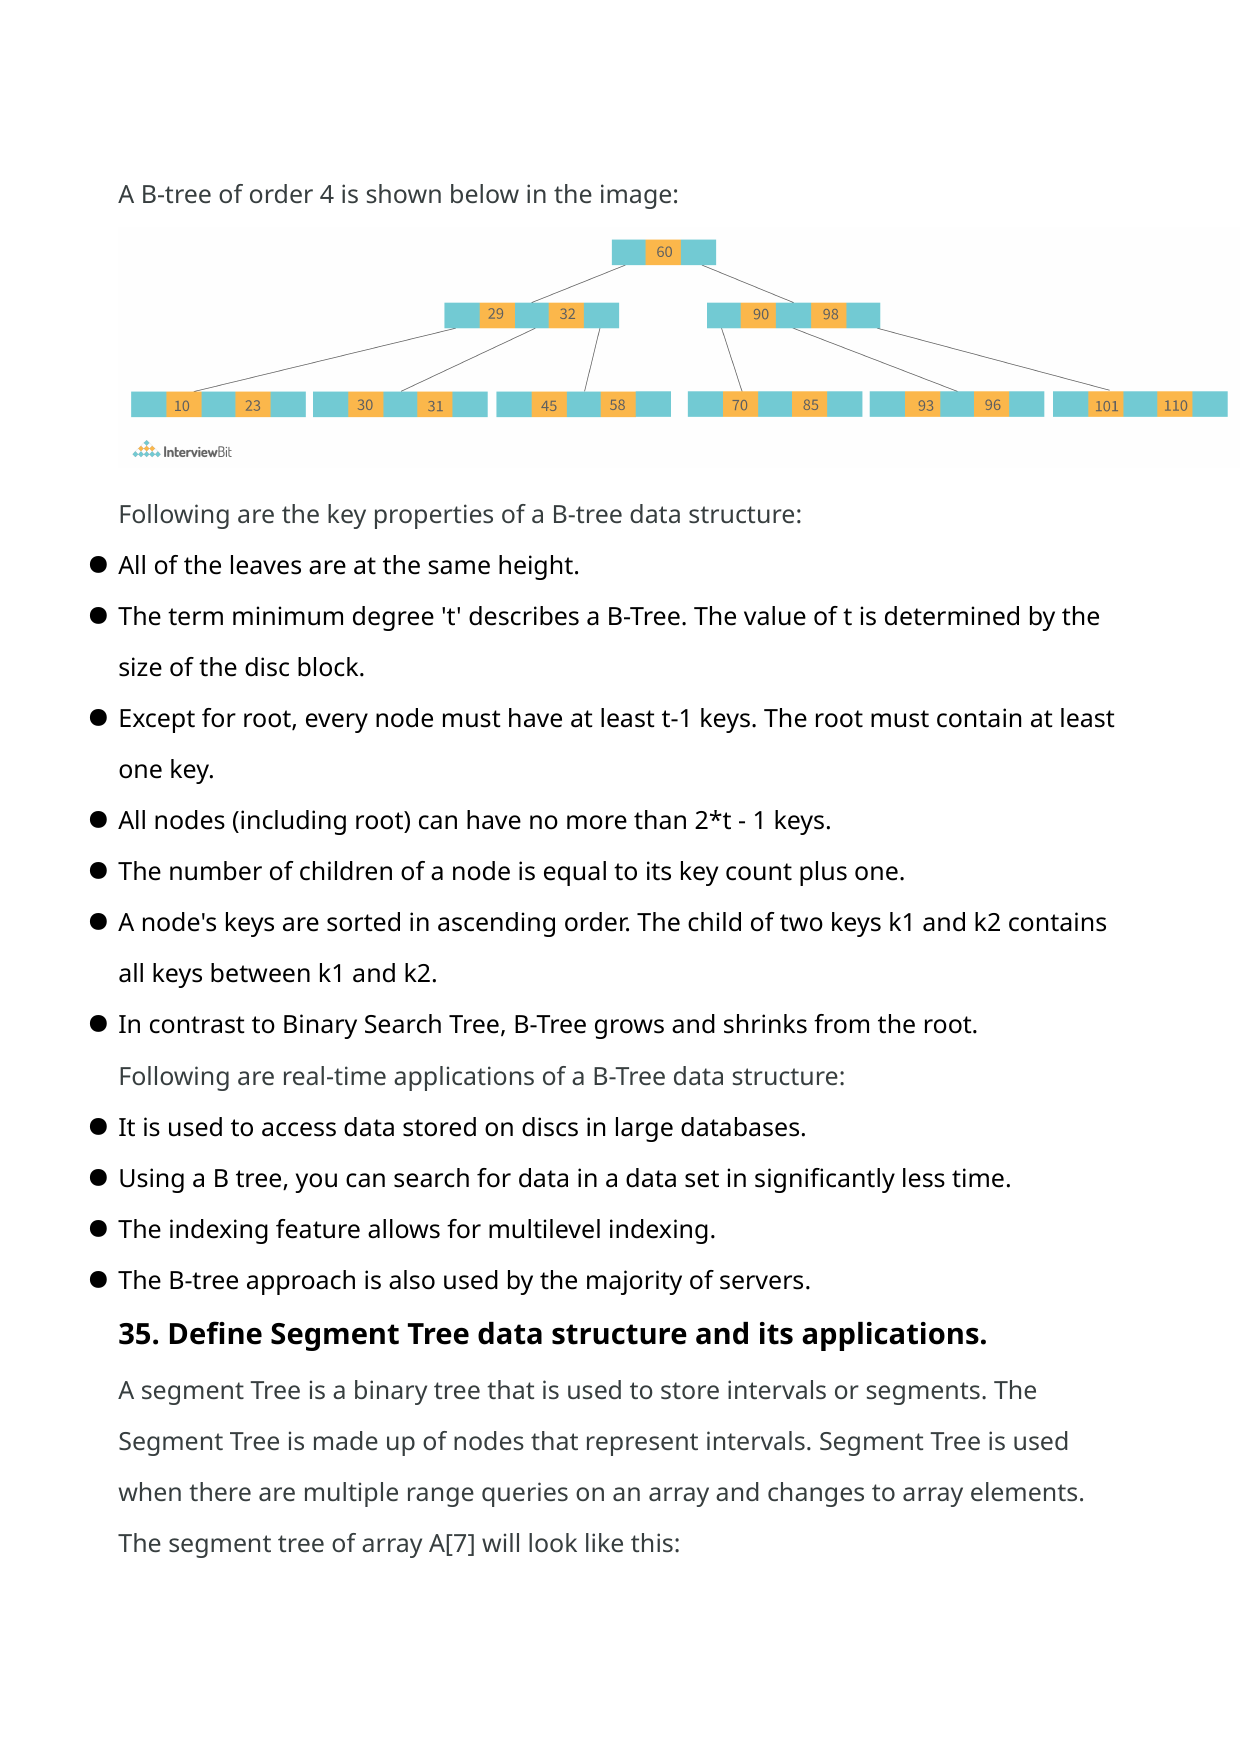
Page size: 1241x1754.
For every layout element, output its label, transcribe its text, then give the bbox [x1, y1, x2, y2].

list It is used to access data stored on discs in large databases. [118, 1109, 1122, 1143]
subtitle 35. Define Segment Tree data structure and its applications. [118, 1313, 1122, 1353]
list In contrast to Binary Search Tree, B-Tree grows and shrinks from the root. [118, 1007, 1122, 1041]
text Following are the key properties of a B-tree data structure: [118, 497, 1122, 531]
list Except for root, every node must have at least t-1 keys. The root must contain at least one key. [118, 701, 1122, 786]
list All nodes (including root) can have no more than 2*t - 1 keys. [118, 803, 1122, 837]
list A node's keys are sorted in ascending order. The child of two keys k1 and k2 contains all keys between k1 and k2. [118, 905, 1122, 990]
picture [118, 227, 1240, 468]
text The segment tree of array A[7] will look like this: [118, 1526, 1122, 1560]
text Following are real-time applications of a B-Tree data structure: [118, 1058, 1122, 1092]
list The indexing feature allows for multilevel indexing. [118, 1211, 1122, 1245]
text A B-tree of order 4 is shown below in the image: [118, 176, 1122, 210]
text A segment Tree is a binary tree that is used to store intervals or segments. The Segment Tree is made up of nodes that represent intervals. Segment Tree is used when there are multiple range queries on an array and changes to array elements. [118, 1373, 1122, 1509]
list Using a B tree, you can search for data in a data set in significantly less time. [118, 1160, 1122, 1194]
list The B-tree approach is also used by the majority of servers. [118, 1262, 1122, 1296]
list The term minimum degree 't' describes a B-Tree. The value of t is determined by the size of the disc block. [118, 599, 1122, 684]
list All of the leaves are at the same height. [118, 548, 1122, 582]
list The number of children of a node is equal to its key count plus one. [118, 854, 1122, 888]
